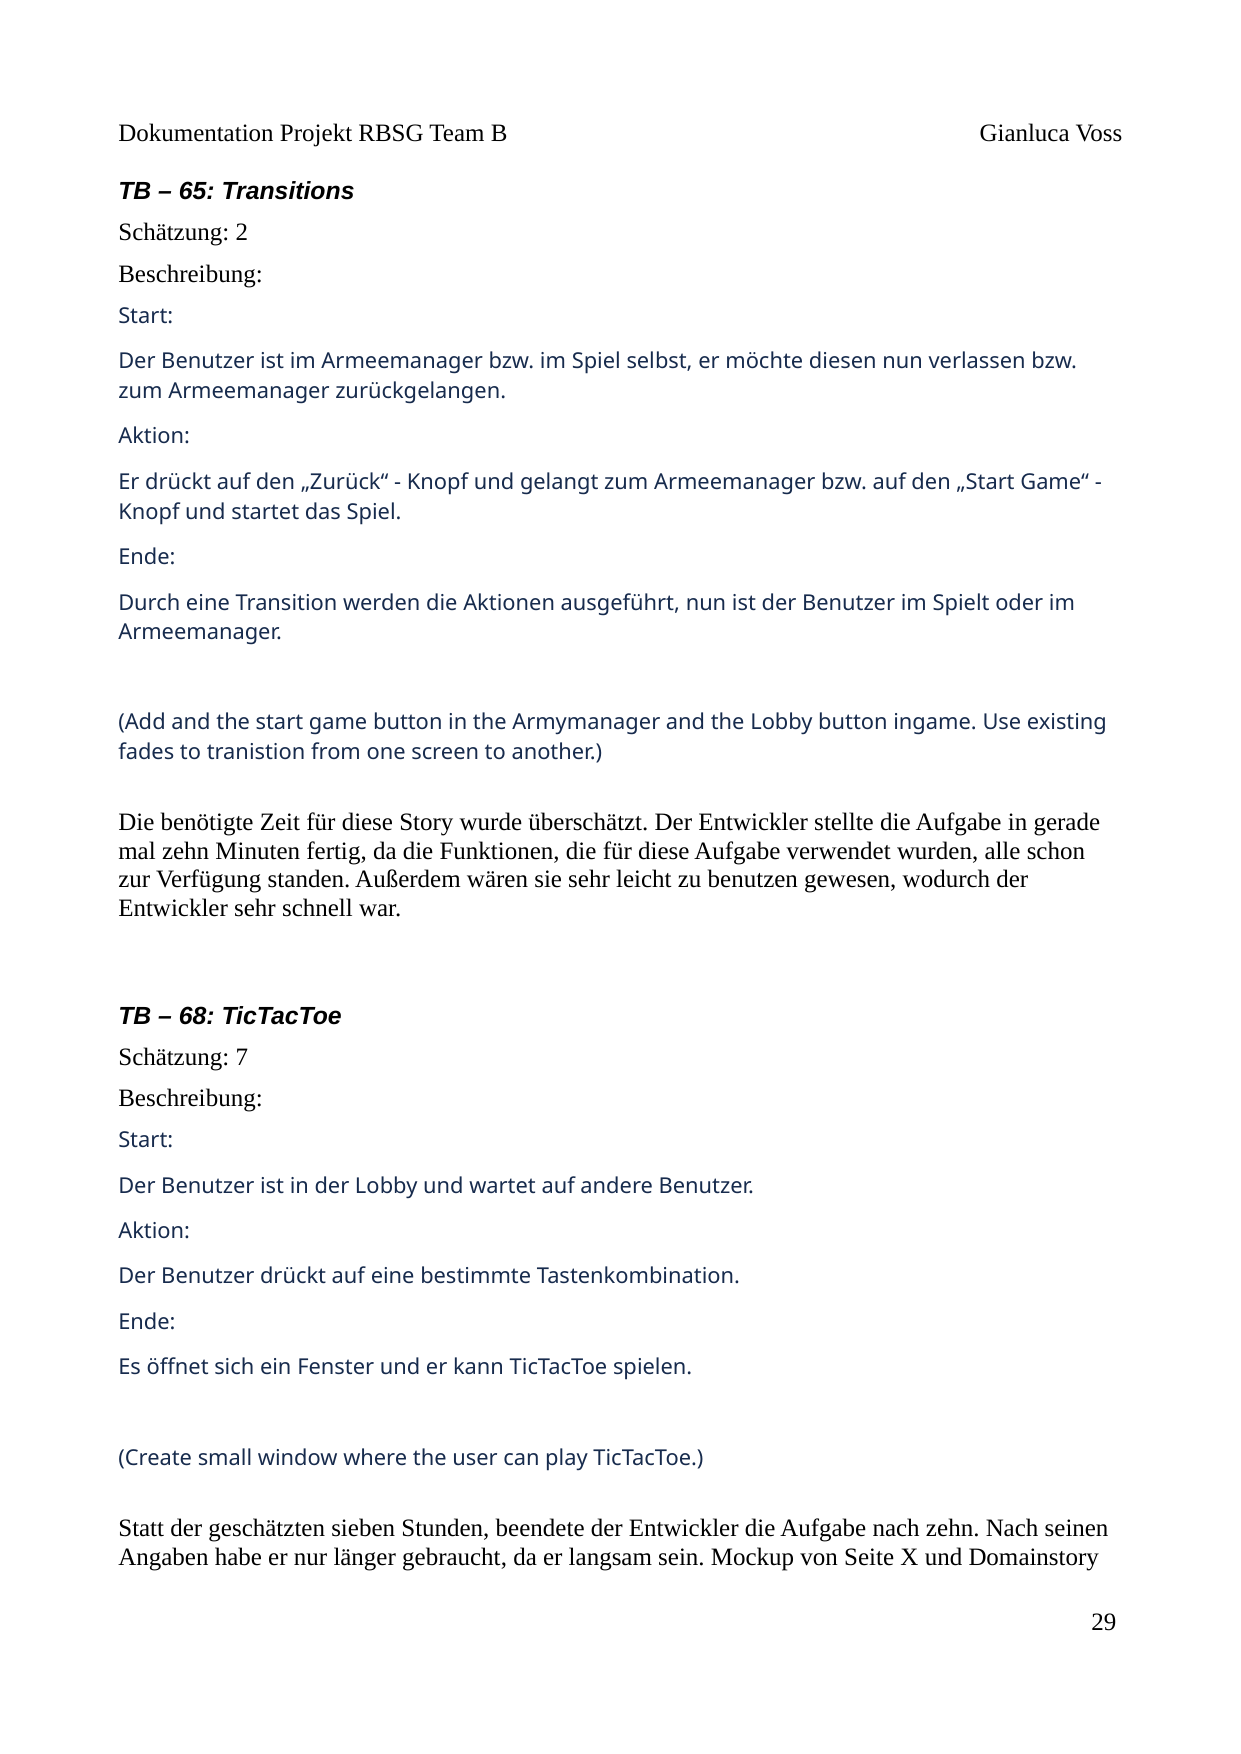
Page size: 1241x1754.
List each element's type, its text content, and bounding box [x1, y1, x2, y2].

text Beschreibung: [118, 259, 1122, 287]
subtitle TB – 68: TicTacToe [118, 1001, 1122, 1029]
text Ende: [118, 541, 1122, 571]
text Aktion: [118, 421, 1122, 450]
text Schätzung: 7 [118, 1042, 1122, 1071]
text Der Benutzer ist in der Lobby und wartet auf andere Benutzer. [118, 1170, 1122, 1199]
text Durch eine Transition werden die Aktionen ausgeführt, nun ist der Benutzer im Spielt oder im Armeemanager. [118, 587, 1122, 646]
text Er drückt auf den „Zurück“ - Knopf und gelangt zum Armeemanager bzw. auf den „Start Game“ - Knopf und startet das Spiel. [118, 466, 1122, 526]
text Beschreibung: [118, 1083, 1122, 1112]
text Ende: [118, 1306, 1122, 1336]
text Statt der geschätzten sieben Stunden, beendete der Entwickler die Aufgabe nach zehn. Nach seinen Angaben habe er nur länger gebraucht, da er langsam sein. Mockup von Seite X und Domainstory [118, 1513, 1122, 1571]
text Schätzung: 2 [118, 217, 1122, 246]
text Die benötigte Zeit für diese Story wurde überschätzt. Der Entwickler stellte die Aufgabe in gerade mal zehn Minuten fertig, da die Funktionen, die für diese Aufgabe verwendet wurden, alle schon zur Verfügung standen. Außerdem wären sie sehr leicht zu benutzen gewesen, wodurch der Entwickler sehr schnell war. [118, 807, 1122, 922]
text Der Benutzer drückt auf eine bestimmte Tastenkombination. [118, 1261, 1122, 1290]
text Start: [118, 1124, 1122, 1154]
text (Add and the start game button in the Armymanager and the Lobby button ingame. Use existing fades to tranistion from one screen to another.) [118, 706, 1122, 766]
text Es öffnet sich ein Fenster und er kann TicTacToe spielen. [118, 1351, 1122, 1381]
text Der Benutzer ist im Armeemanager bzw. im Spiel selbst, er möchte diesen nun verlassen bzw. zum Armeemanager zurückgelangen. [118, 345, 1122, 405]
text Start: [118, 300, 1122, 330]
subtitle TB – 65: Transitions [118, 176, 1122, 205]
text Aktion: [118, 1215, 1122, 1245]
text (Create small window where the user can play TicTacToe.) [118, 1442, 1122, 1472]
